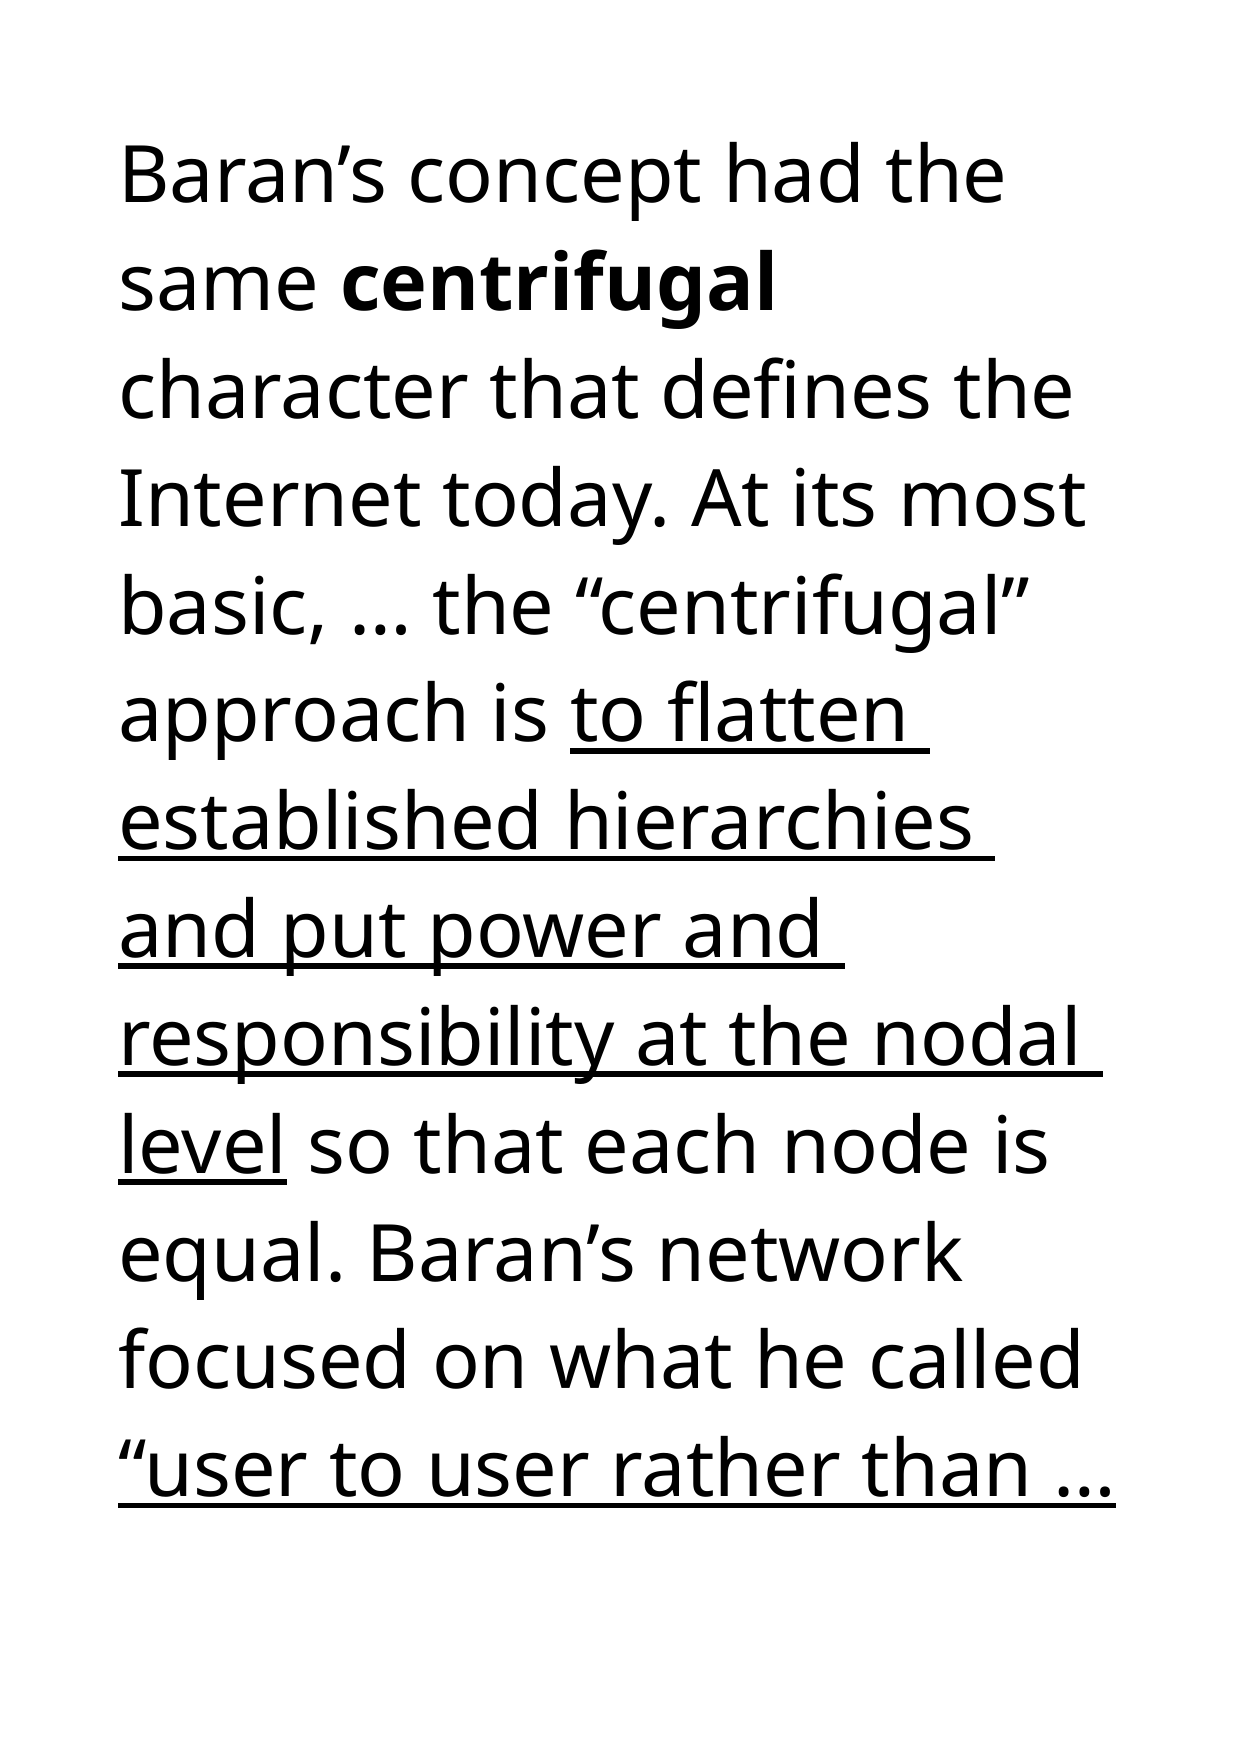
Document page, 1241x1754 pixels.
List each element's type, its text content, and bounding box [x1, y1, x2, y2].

text Baran’s concept had the same centrifugal character that defines the Internet today. At its most basic, … the “centrifugal” approach is to flatten established hierarchies and put power and responsibility at the nodal level so that each node is equal. Baran’s network focused on what he called “user to user rather than … [118, 118, 1122, 1520]
